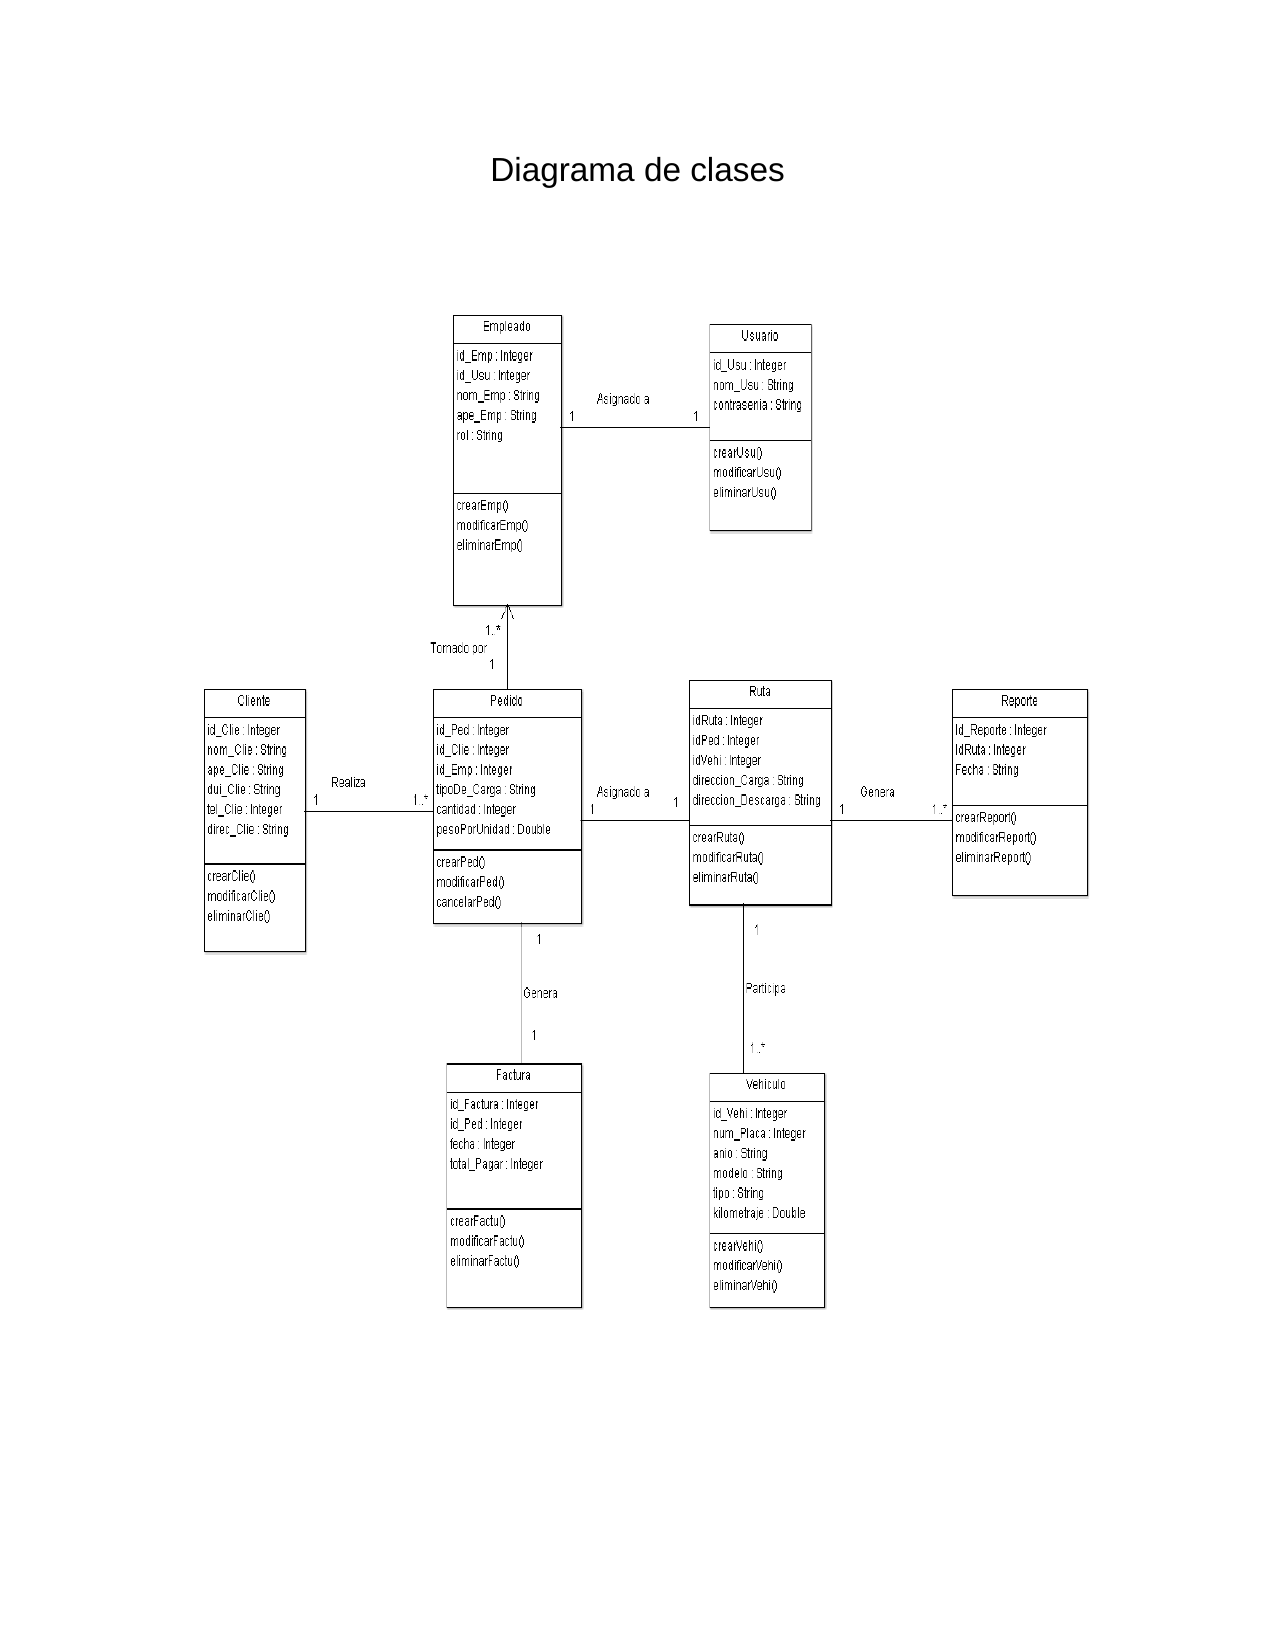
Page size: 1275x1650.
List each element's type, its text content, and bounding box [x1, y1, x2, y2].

picture [204, 263, 1071, 947]
text Diagrama de clases [150, 150, 1125, 188]
